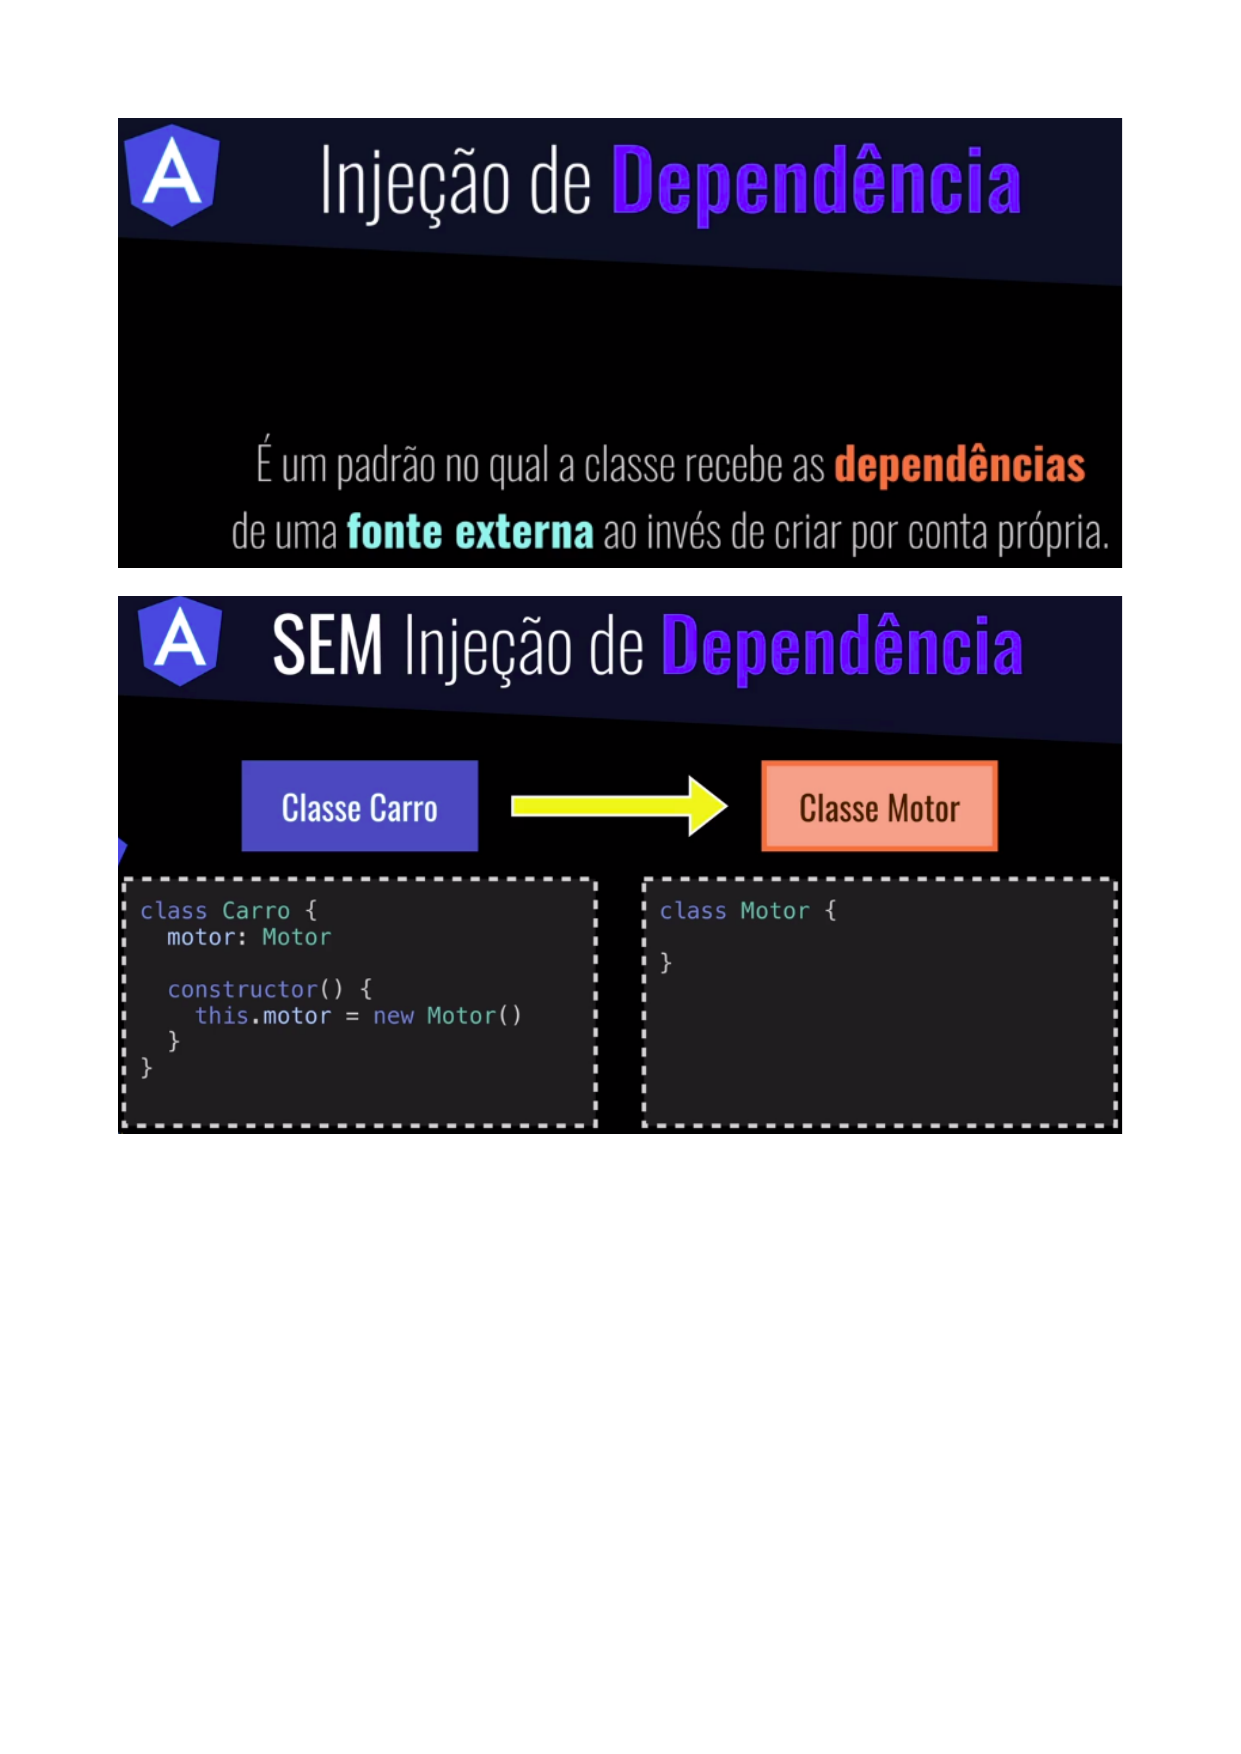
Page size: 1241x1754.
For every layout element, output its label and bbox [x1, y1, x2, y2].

picture [118, 596, 1123, 1134]
picture [118, 118, 1123, 568]
